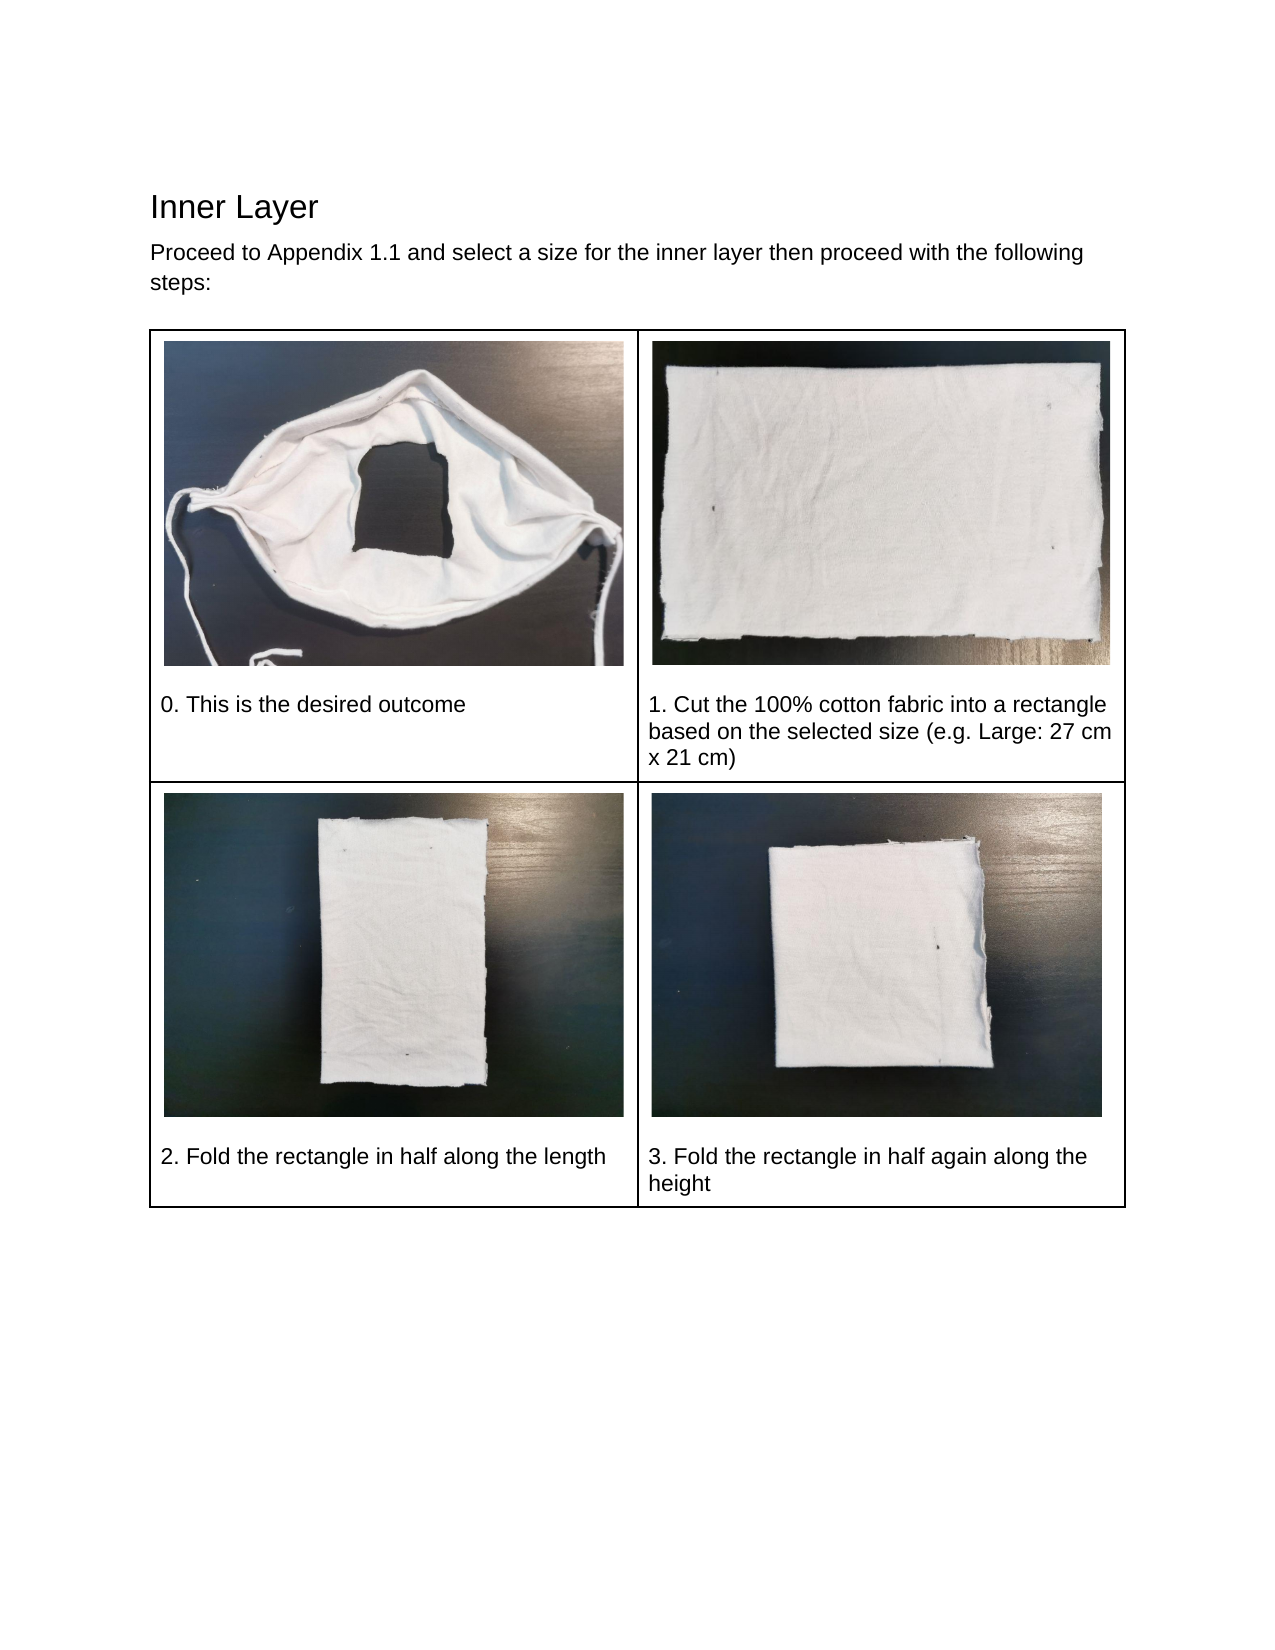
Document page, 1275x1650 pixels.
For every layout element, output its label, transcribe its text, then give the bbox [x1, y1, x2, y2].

table_header 1. Cut the 100% cotton fabric into a rectangle based on the selected size (e.g. Large: 27 cm x 21 cm) [639, 331, 1124, 781]
table_header 0. This is the desired outcome [151, 331, 637, 781]
text Proceed to Appendix 1.1 and select a size for the inner layer then proceed with the following steps: [150, 238, 1125, 295]
table_cell 2. Fold the rectangle in half along the length [151, 783, 637, 1206]
table_cell 3. Fold the rectangle in half again along the height [639, 783, 1124, 1206]
subtitle Inner Layer [150, 187, 1125, 226]
